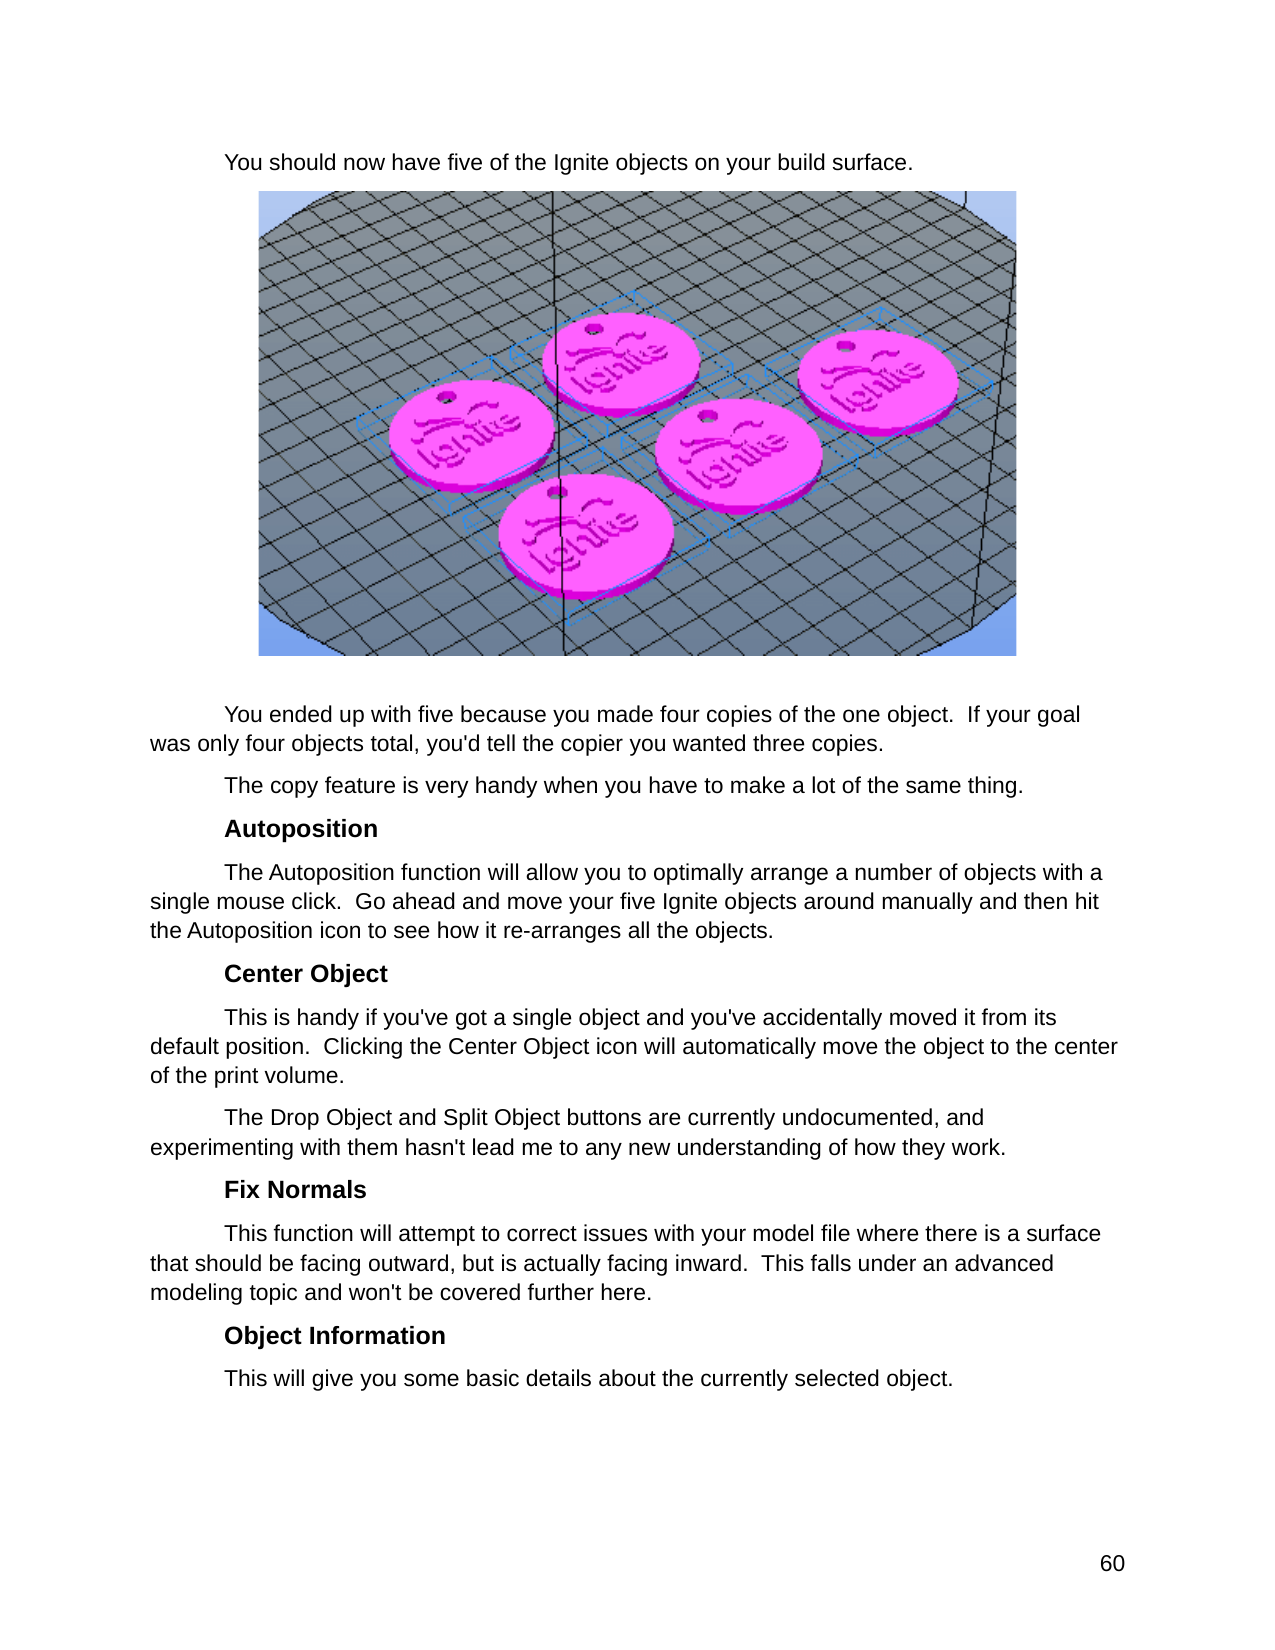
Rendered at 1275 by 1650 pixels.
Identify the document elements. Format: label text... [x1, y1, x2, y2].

text You should now have five of the Ignite objects on your build surface. [150, 150, 1125, 176]
text Object Information [150, 1322, 1125, 1349]
text The Drop Object and Split Object buttons are currently undocumented, and experimenting with them hasn't lead me to any new understanding of how they work. [150, 1105, 1125, 1160]
text You ended up with five because you made four copies of the one object. If your goal was only four objects total, you'd tell the copier you wanted three copies. [150, 702, 1125, 757]
text Center Object [150, 960, 1125, 988]
text This is handy if you've got a single object and you've accidentally moved it from its default position. Clicking the Center Object icon will automatically move the object to the center of the print volume. [150, 1004, 1125, 1089]
text This will give you some basic details about the currently selected object. [150, 1366, 1125, 1392]
text This function will attempt to correct issues with your model file where there is a surface that should be facing outward, but is actually facing inward. This falls under an advanced modeling topic and won't be covered further here. [150, 1221, 1125, 1305]
picture [258, 191, 1017, 656]
text The copy feature is very handy when you have to make a lot of the same thing. [150, 773, 1125, 798]
text Autoposition [150, 815, 1125, 843]
text Fix Normals [150, 1176, 1125, 1204]
text The Autoposition function will allow you to optimally arrange a number of objects with a single mouse click. Go ahead and move your five Ignite objects around manually and then hit the Autoposition icon to see how it re-arranges all the objects. [150, 859, 1125, 944]
